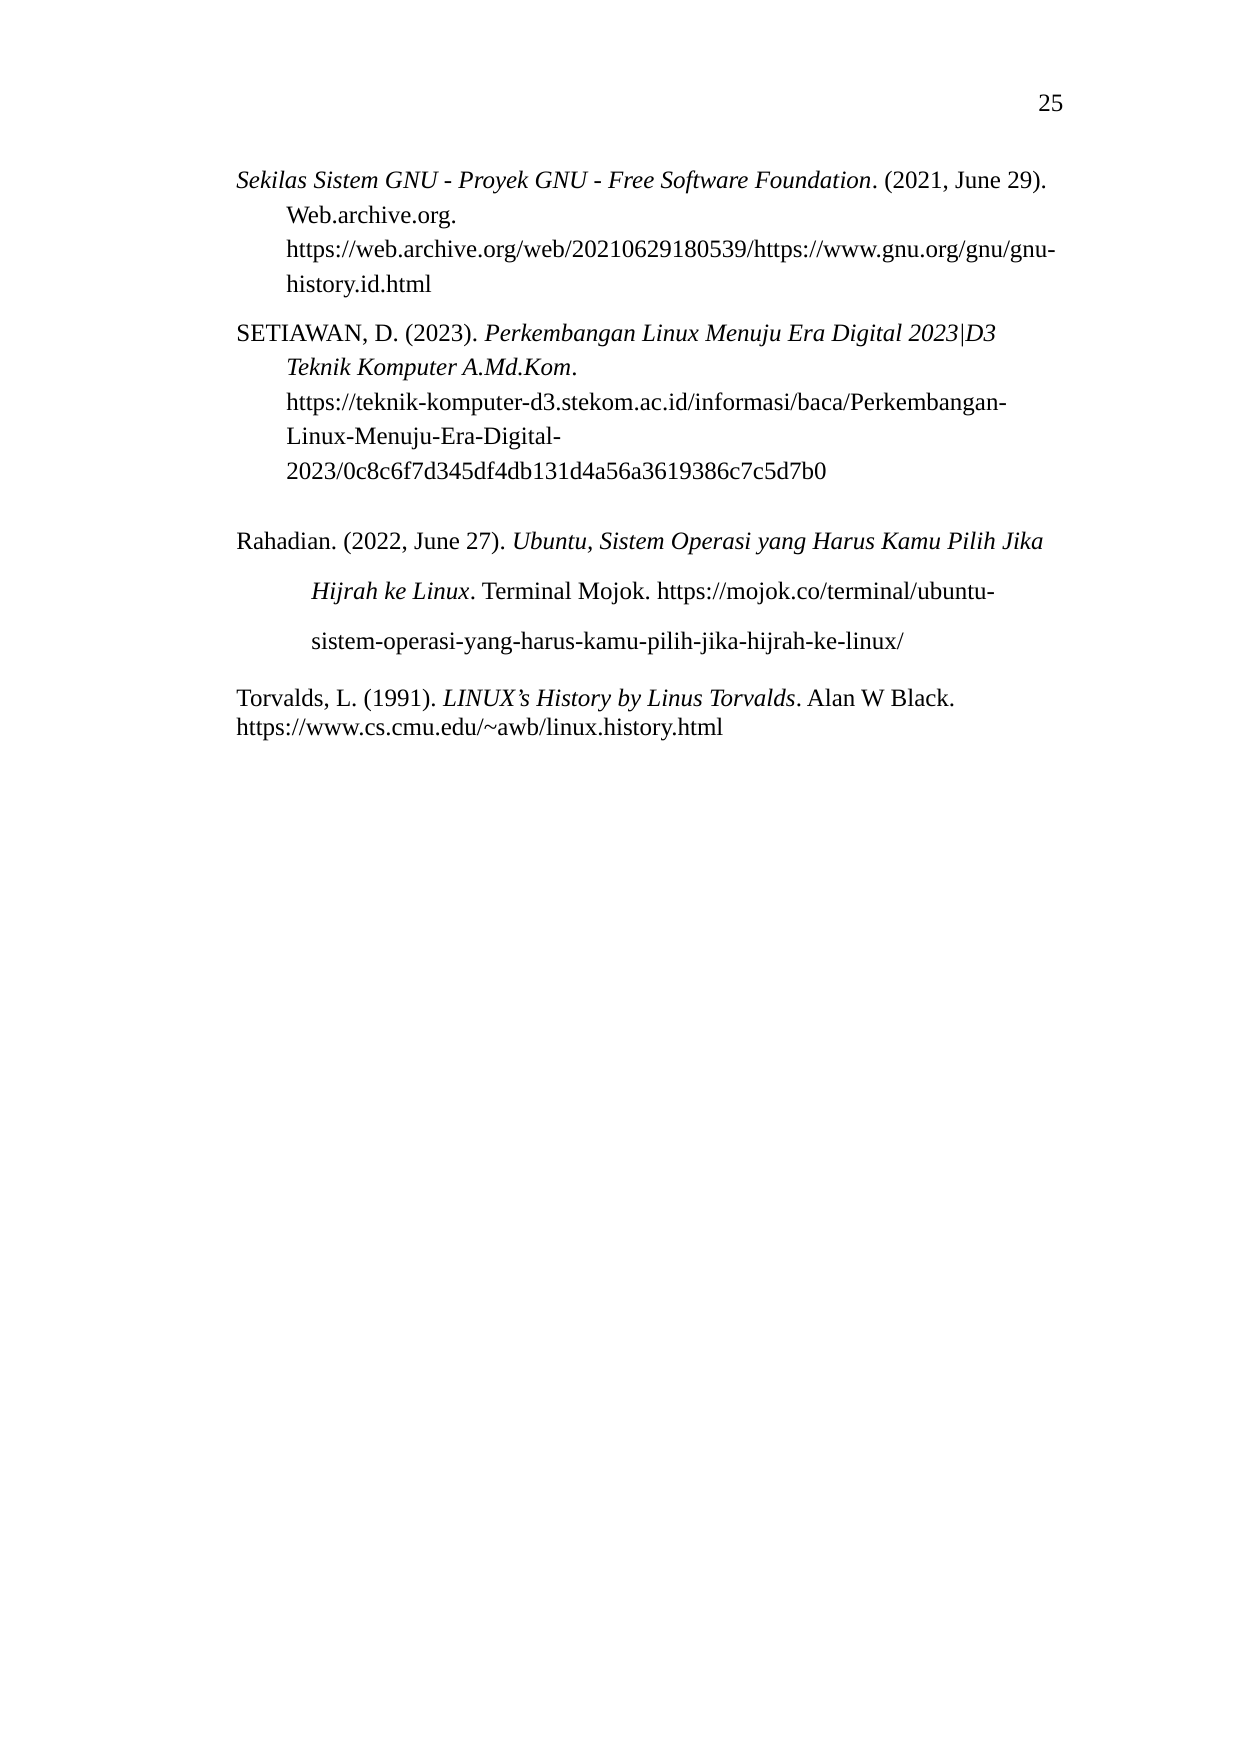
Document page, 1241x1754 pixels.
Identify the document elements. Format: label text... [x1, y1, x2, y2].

text Rahadian. (2022, June 27). Ubuntu, Sistem Operasi yang Harus Kamu Pilih Jika Hijrah ke Linux. Terminal Mojok. https://mojok.co/terminal/ubuntu-sistem-operasi-yang-harus-kamu-pilih-jika-hijrah-ke-linux/ [236, 505, 1063, 655]
text Torvalds, L. (1991). LINUX’s History by Linus Torvalds. Alan W Black. https://www.cs.cmu.edu/~awb/linux.history.html [236, 683, 1063, 741]
text Sekilas Sistem GNU - Proyek GNU - Free Software Foundation. (2021, June 29). Web.archive.org. https://web.archive.org/web/20210629180539/https://www.gnu.org/gnu/gnu-history.id.html [236, 165, 1063, 297]
text ‌ [236, 898, 1063, 948]
text SETIAWAN, D. (2023). Perkembangan Linux Menuju Era Digital 2023|D3 Teknik Komputer A.Md.Kom. https://teknik-komputer-d3.stekom.ac.id/informasi/baca/Perkembangan-Linux-Menuju-Era-Digital-2023/0c8c6f7d345df4db131d4a56a3619386c7c5d7b0 [236, 318, 1063, 484]
